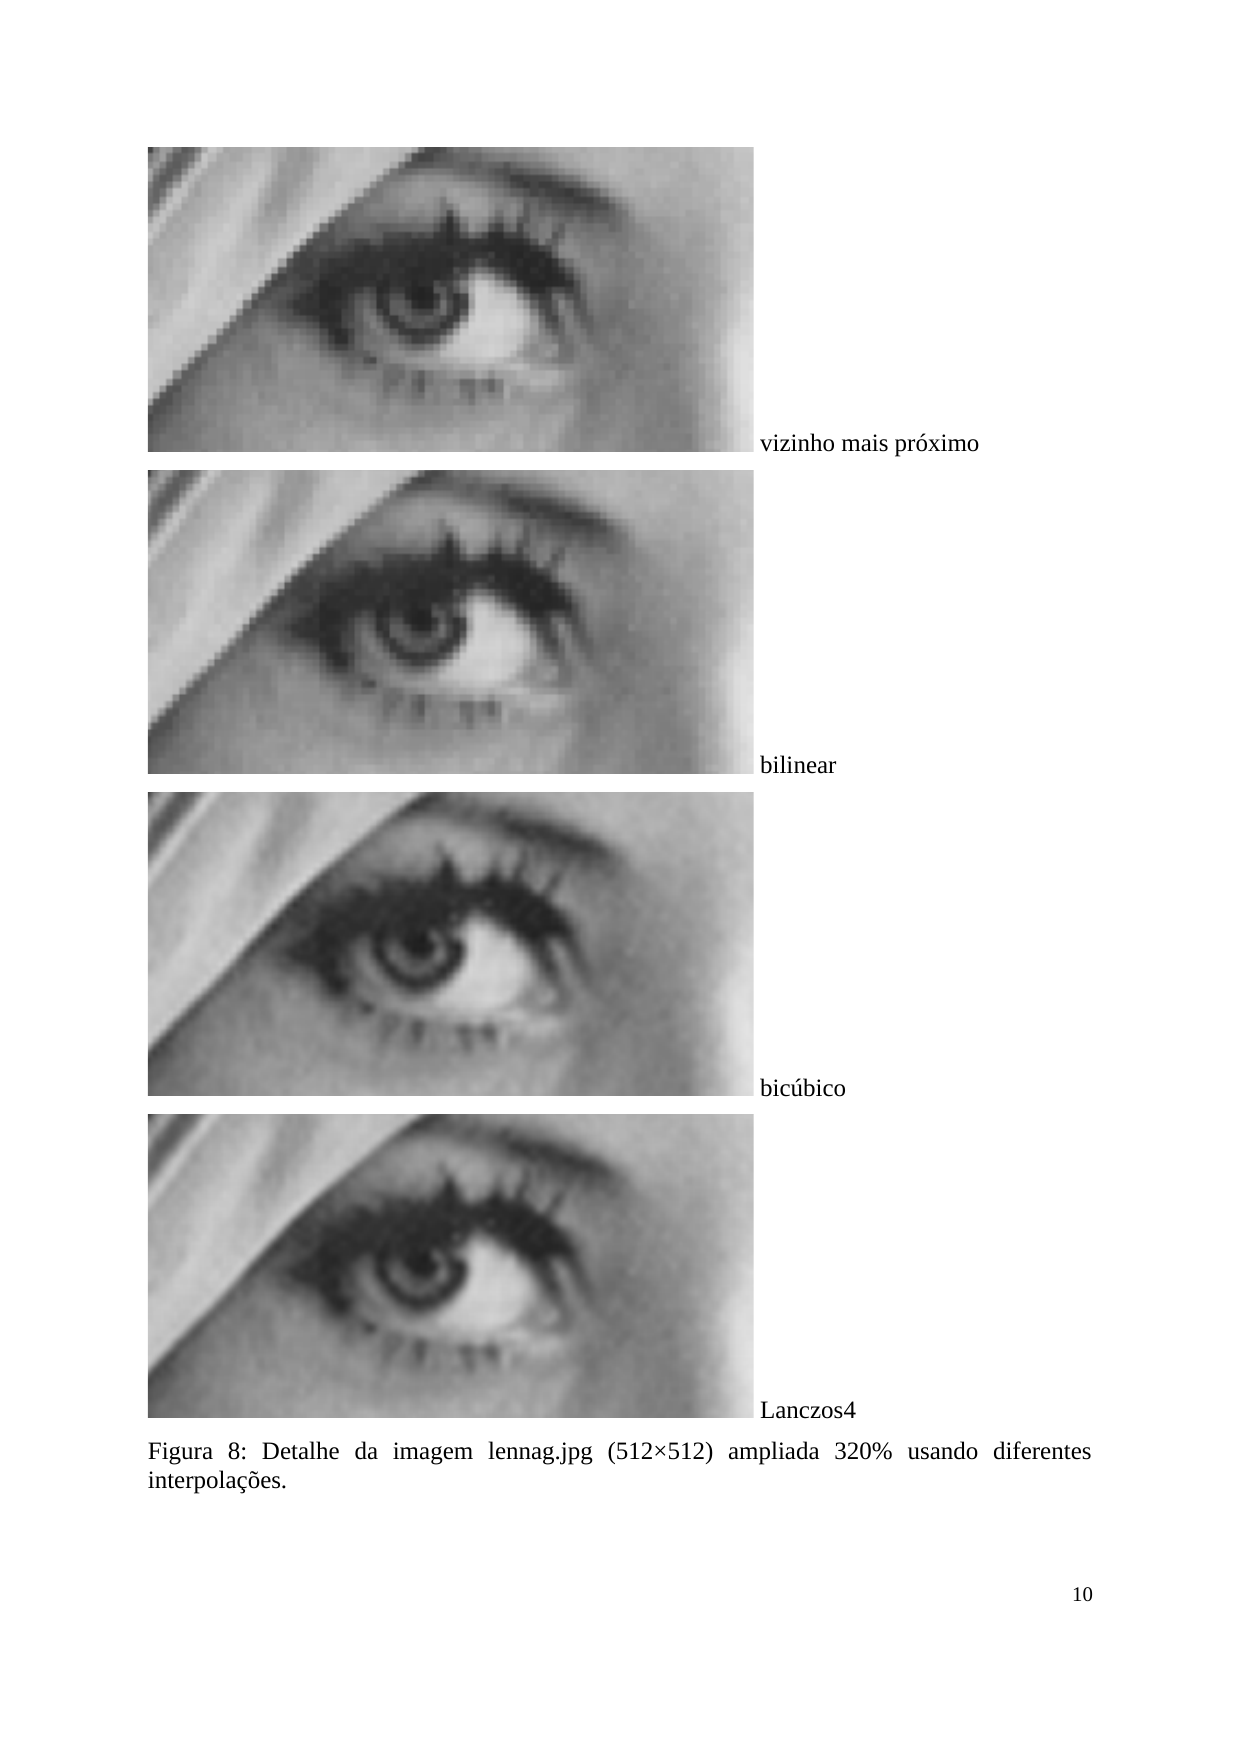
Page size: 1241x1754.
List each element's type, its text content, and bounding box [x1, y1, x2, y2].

picture [147, 470, 754, 774]
text Lanczos4 [148, 1114, 1092, 1423]
text bicúbico [148, 792, 1092, 1101]
text Figura 8: Detalhe da imagem lennag.jpg (512×512) ampliada 320% usando diferentes interpolações. [148, 1436, 1092, 1493]
picture [147, 147, 754, 452]
picture [147, 1114, 754, 1418]
picture [147, 792, 754, 1096]
text bilinear [148, 470, 1092, 779]
text vizinho mais próximo [148, 148, 1092, 457]
